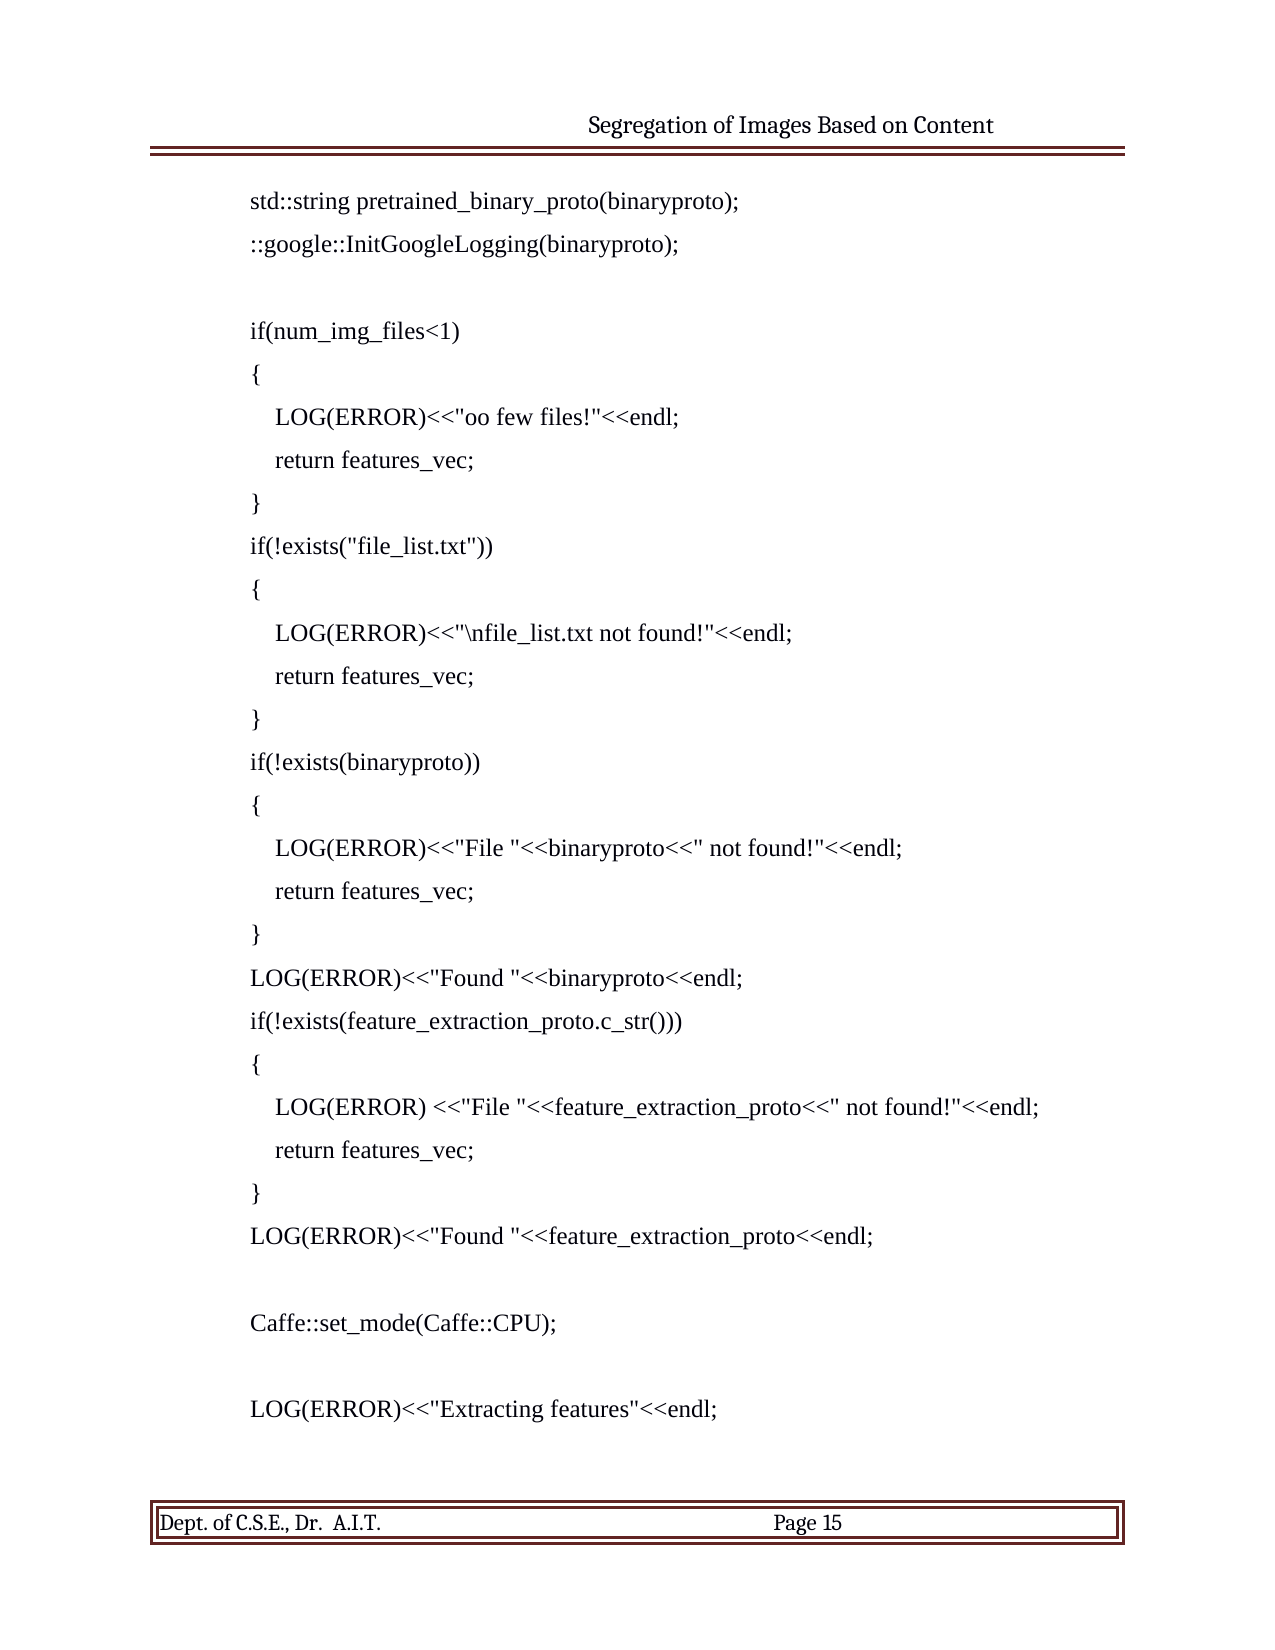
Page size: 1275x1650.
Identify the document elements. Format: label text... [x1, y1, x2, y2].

text { [225, 359, 1125, 388]
text { [225, 574, 1125, 603]
text return features_vec; [225, 1135, 1125, 1164]
text return features_vec; [225, 445, 1125, 474]
text LOG(ERROR)<<"oo few files!"<<endl; [225, 402, 1125, 431]
text } [225, 919, 1125, 948]
text LOG(ERROR) <<"File "<<feature_extraction_proto<<" not found!"<<endl; [225, 1092, 1125, 1121]
text return features_vec; [225, 661, 1125, 689]
text ::google::InitGoogleLogging(binaryproto); [225, 229, 1125, 258]
text LOG(ERROR)<<"Extracting features"<<endl; [225, 1394, 1125, 1423]
text LOG(ERROR)<<"Found "<<binaryproto<<endl; [225, 963, 1125, 991]
text if(!exists(feature_extraction_proto.c_str())) [225, 1006, 1125, 1034]
text LOG(ERROR)<<"File "<<binaryproto<<" not found!"<<endl; [225, 833, 1125, 862]
text LOG(ERROR)<<"Found "<<feature_extraction_proto<<endl; [225, 1221, 1125, 1250]
text if(!exists("file_list.txt")) [225, 531, 1125, 560]
text } [225, 704, 1125, 733]
text { [225, 790, 1125, 819]
text if(!exists(binaryproto)) [225, 747, 1125, 776]
text } [225, 488, 1125, 517]
text std::string pretrained_binary_proto(binaryproto); [225, 186, 1125, 215]
text return features_vec; [225, 876, 1125, 905]
text LOG(ERROR)<<"\nfile_list.txt not found!"<<endl; [225, 618, 1125, 646]
text { [225, 1049, 1125, 1078]
text } [225, 1178, 1125, 1207]
text Caffe::set_mode(Caffe::CPU); [225, 1308, 1125, 1336]
text if(num_img_files<1) [225, 316, 1125, 344]
